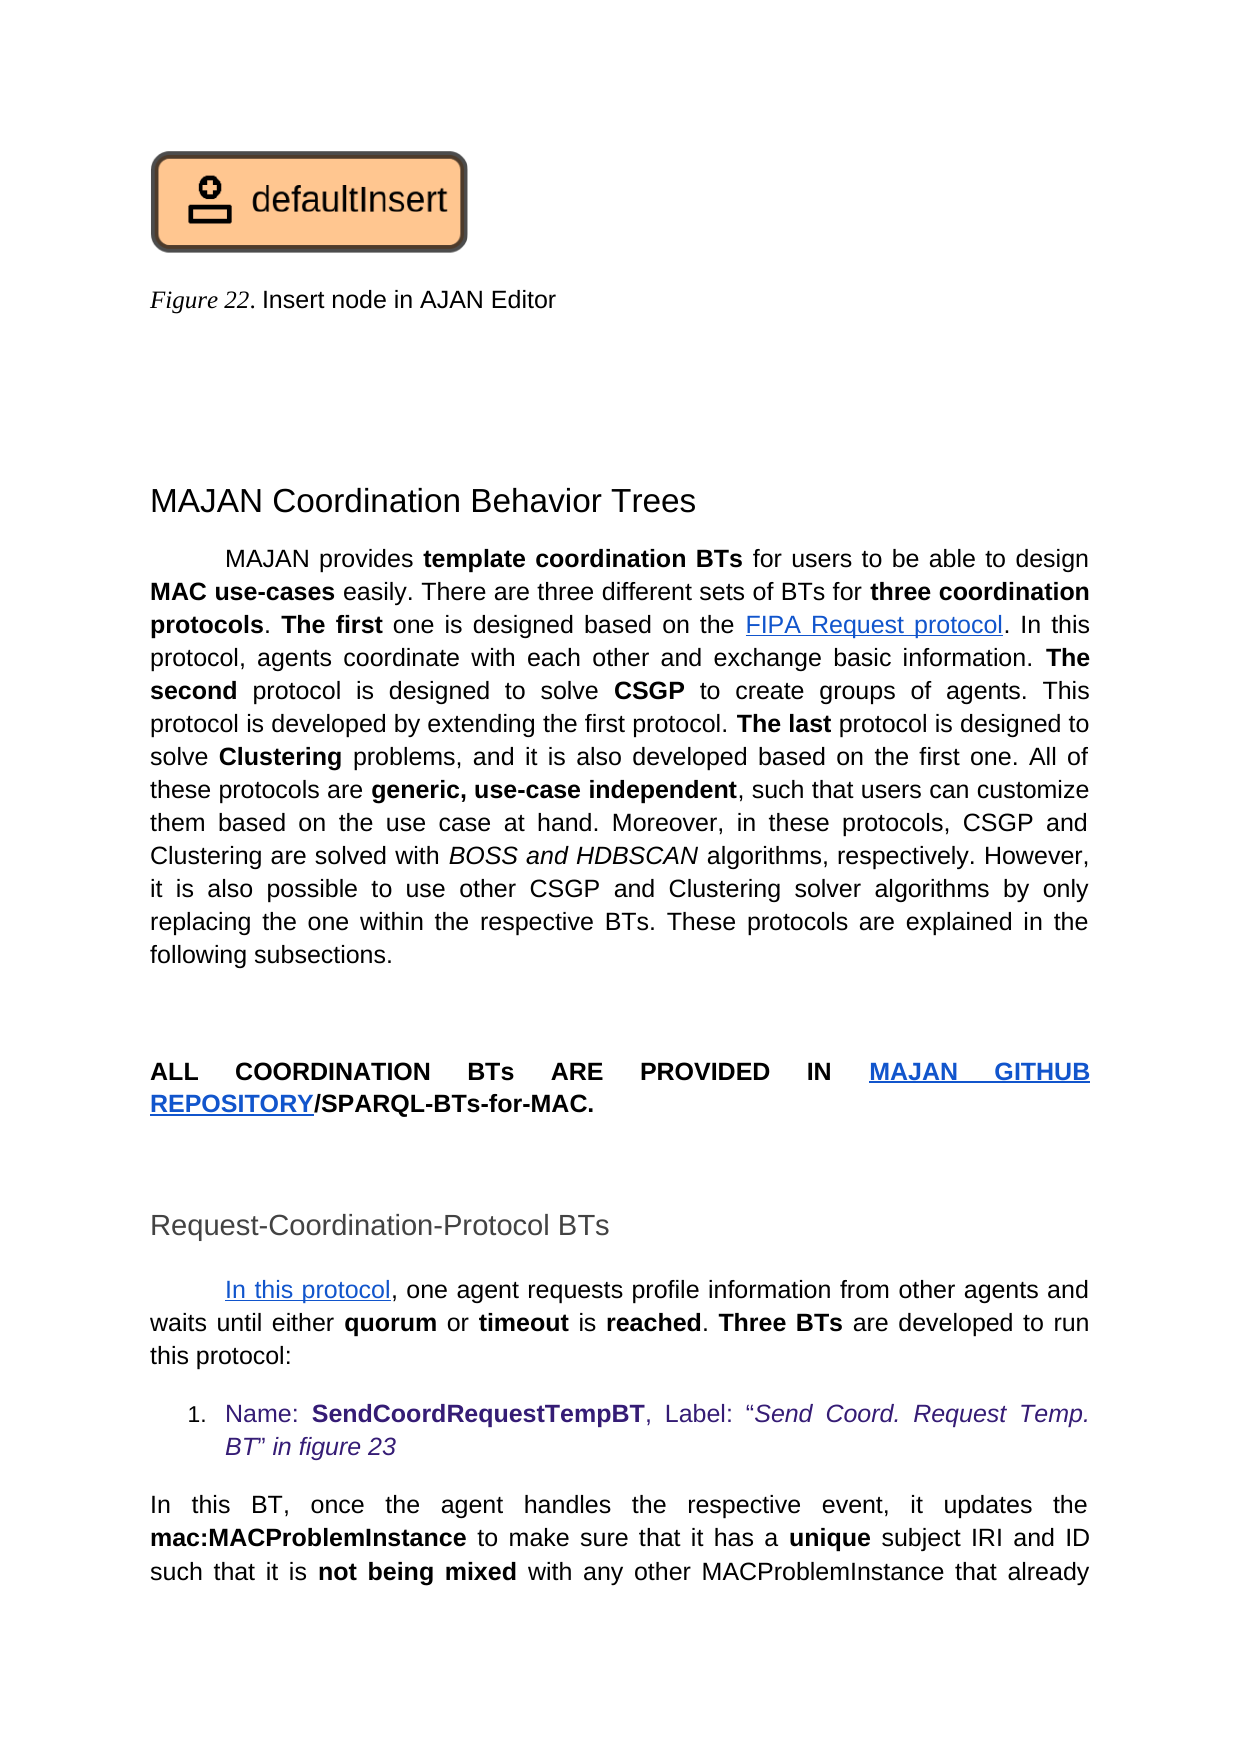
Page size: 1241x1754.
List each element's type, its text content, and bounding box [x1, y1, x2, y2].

text In this protocol, one agent requests profile information from other agents and waits until either quorum or timeout is reached. Three BTs are developed to run this protocol: [150, 1275, 1090, 1370]
text Figure 22. Insert node in AJAN Editor [150, 285, 1090, 314]
picture [150, 150, 468, 254]
text MAJAN provides template coordination BTs for users to be able to design MAC use-cases easily. There are three different sets of BTs for three coordination protocols. The first one is designed based on the FIPA Request protocol. In this protocol, agents coordinate with each other and exchange basic information. The second protocol is designed to solve CSGP to create groups of agents. This protocol is developed by extending the first protocol. The last protocol is designed to solve Clustering problems, and it is also developed based on the first one. All of these protocols are generic, use-case independent, such that users can customize them based on the use case at hand. Moreover, in these protocols, CSGP and Clustering are solved with BOSS and HDBSCAN algorithms, respectively. However, it is also possible to use other CSGP and Clustering solver algorithms by only replacing the one within the respective BTs. These protocols are explained in the following subsections. [150, 544, 1090, 969]
subtitle MAJAN Coordination Behavior Trees [150, 481, 1090, 519]
text ALL COORDINATION BTs ARE PROVIDED IN MAJAN GITHUB REPOSITORY/SPARQL-BTs-for-MAC. [150, 1056, 1090, 1118]
subtitle Request-Coordination-Protocol BTs [150, 1208, 1090, 1242]
text In this BT, once the agent handles the respective event, it updates the mac:MACProblemInstance to make sure that it has a unique subject IRI and ID such that it is not being mixed with any other MACProblemInstance that already [150, 1490, 1090, 1585]
list Name: SendCoordRequestTempBT, Label: “Send Coord. Request Temp. BT” in figure 23 [187, 1399, 1090, 1461]
